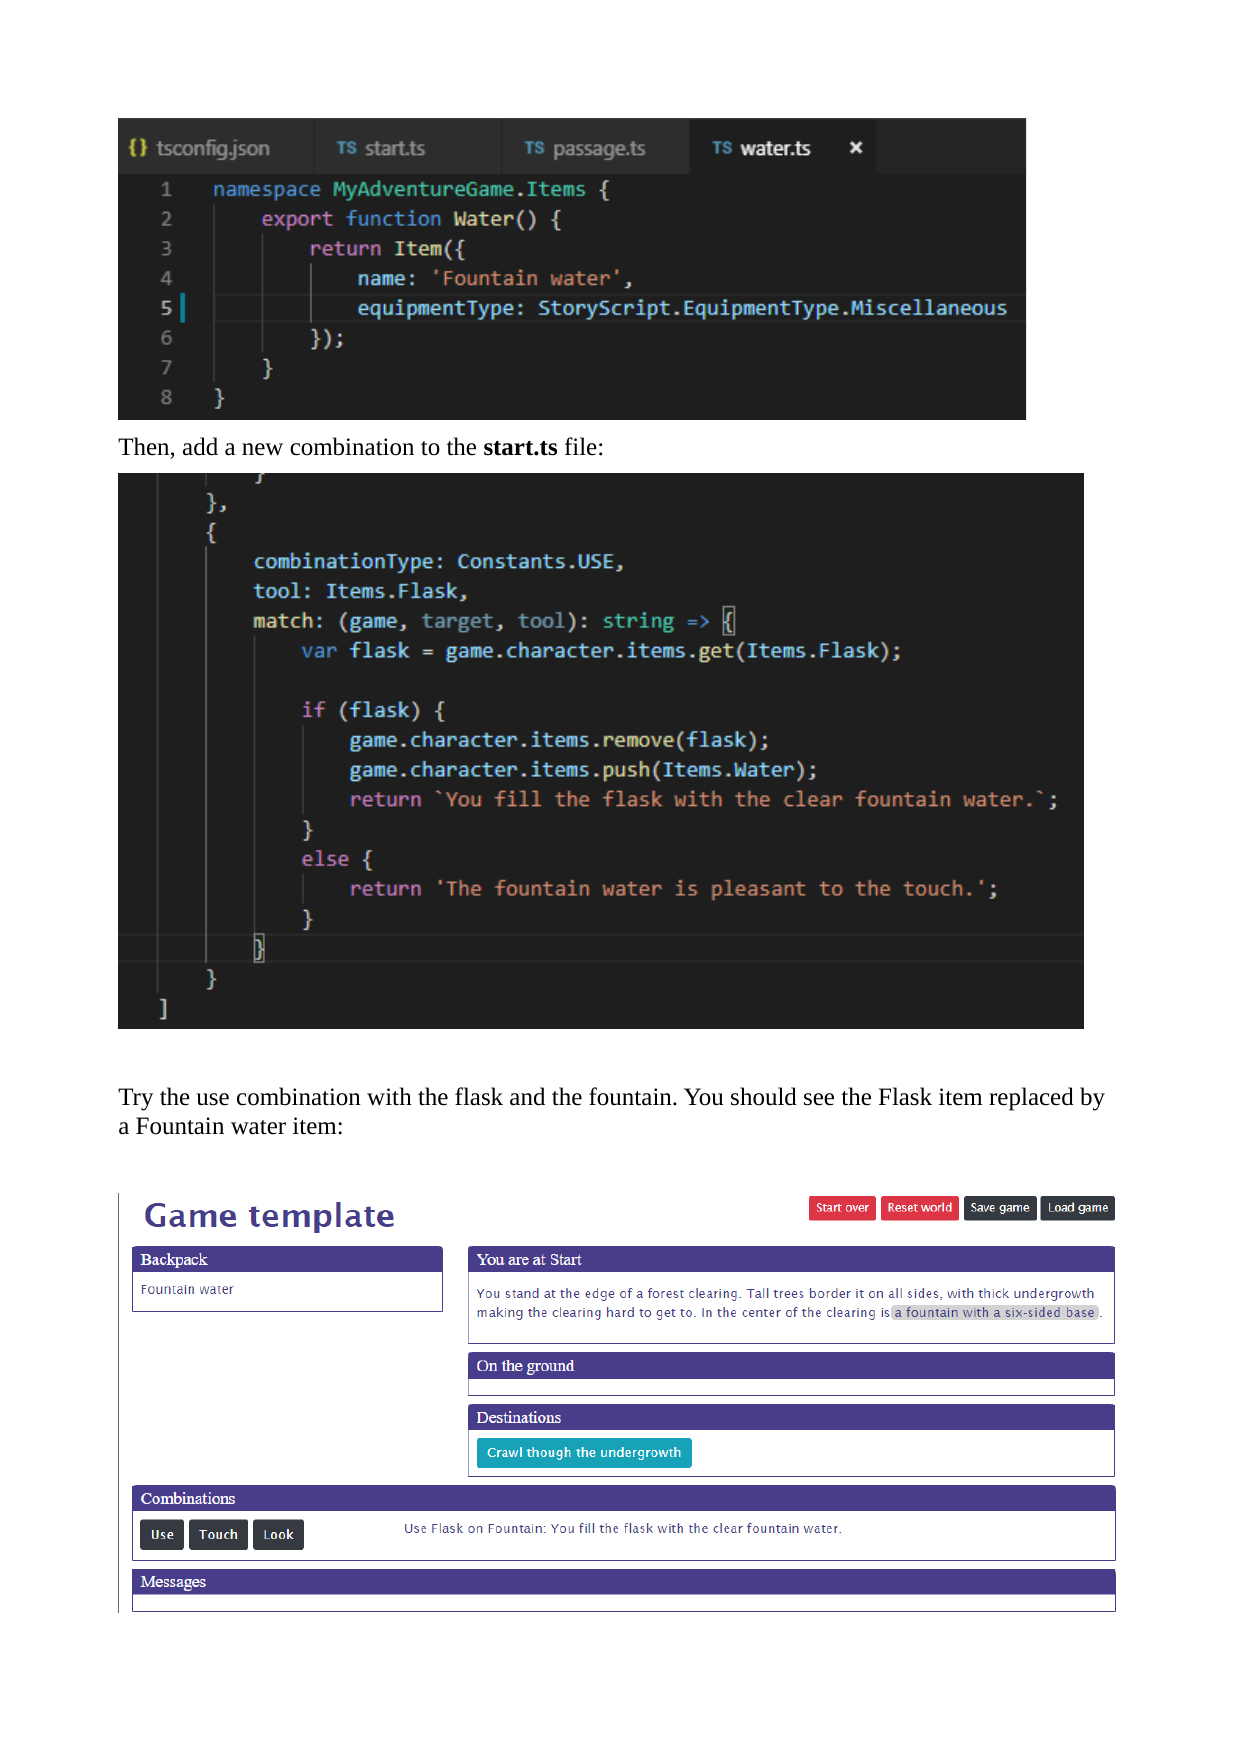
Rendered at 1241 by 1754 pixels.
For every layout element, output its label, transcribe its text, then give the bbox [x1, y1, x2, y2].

text Then, add a new combination to the start.ts file: [118, 432, 1122, 461]
text Try the use combination with the flask and the fountain. You should see the Flask item replaced by a Fountain water item: [118, 1082, 1122, 1139]
